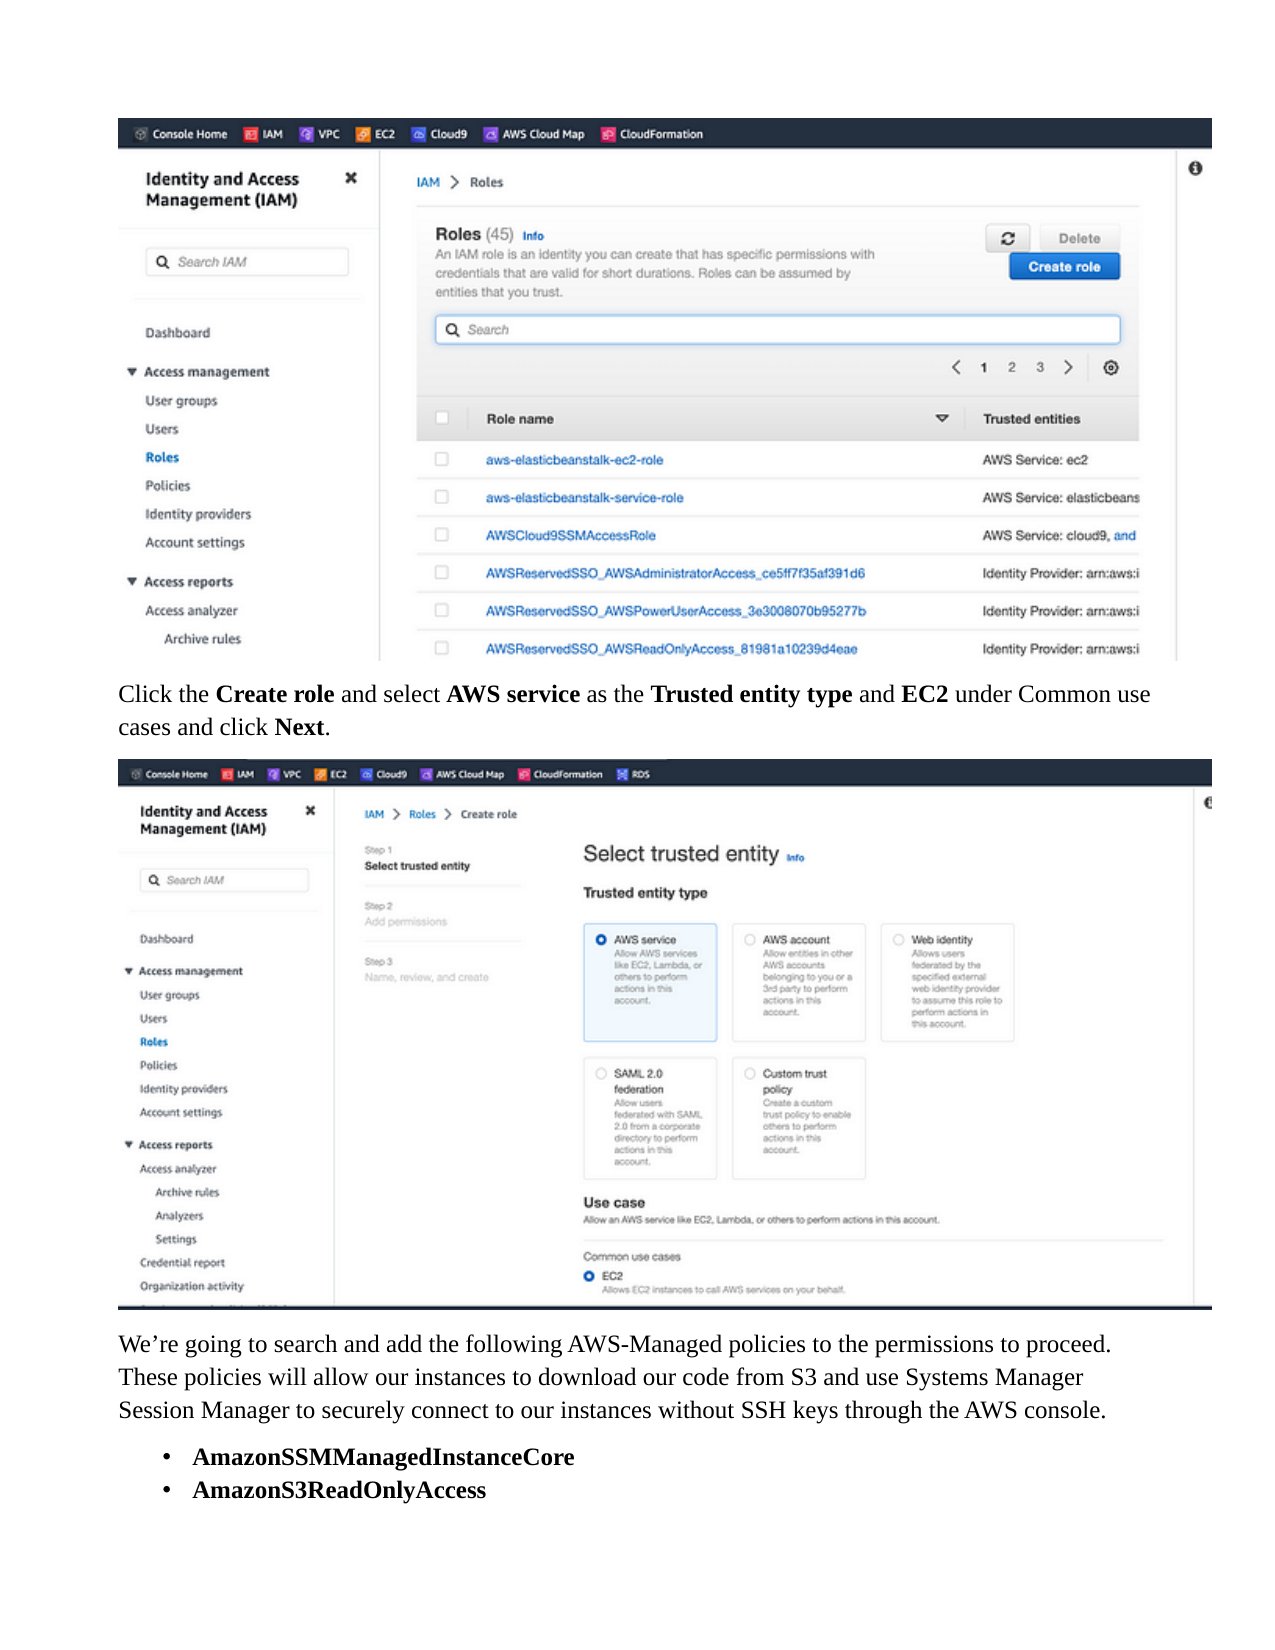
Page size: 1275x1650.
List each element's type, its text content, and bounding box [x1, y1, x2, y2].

text Click the Create role and select AWS service as the Trusted entity type and EC2 under Common use cases and click Next. [118, 679, 1157, 741]
text We’re going to search and add the following AWS-Managed policies to the permissions to proceed. These policies will allow our instances to download our code from S3 and use Systems Manager Session Manager to securely connect to our instances without SSH keys through the AWS console. [118, 1329, 1157, 1423]
picture [118, 118, 1212, 661]
list AmazonS3ReadOnlyAccess [162, 1475, 1157, 1504]
list AmazonSSMManagedInstanceCore [162, 1442, 1157, 1471]
picture [118, 759, 1212, 1310]
